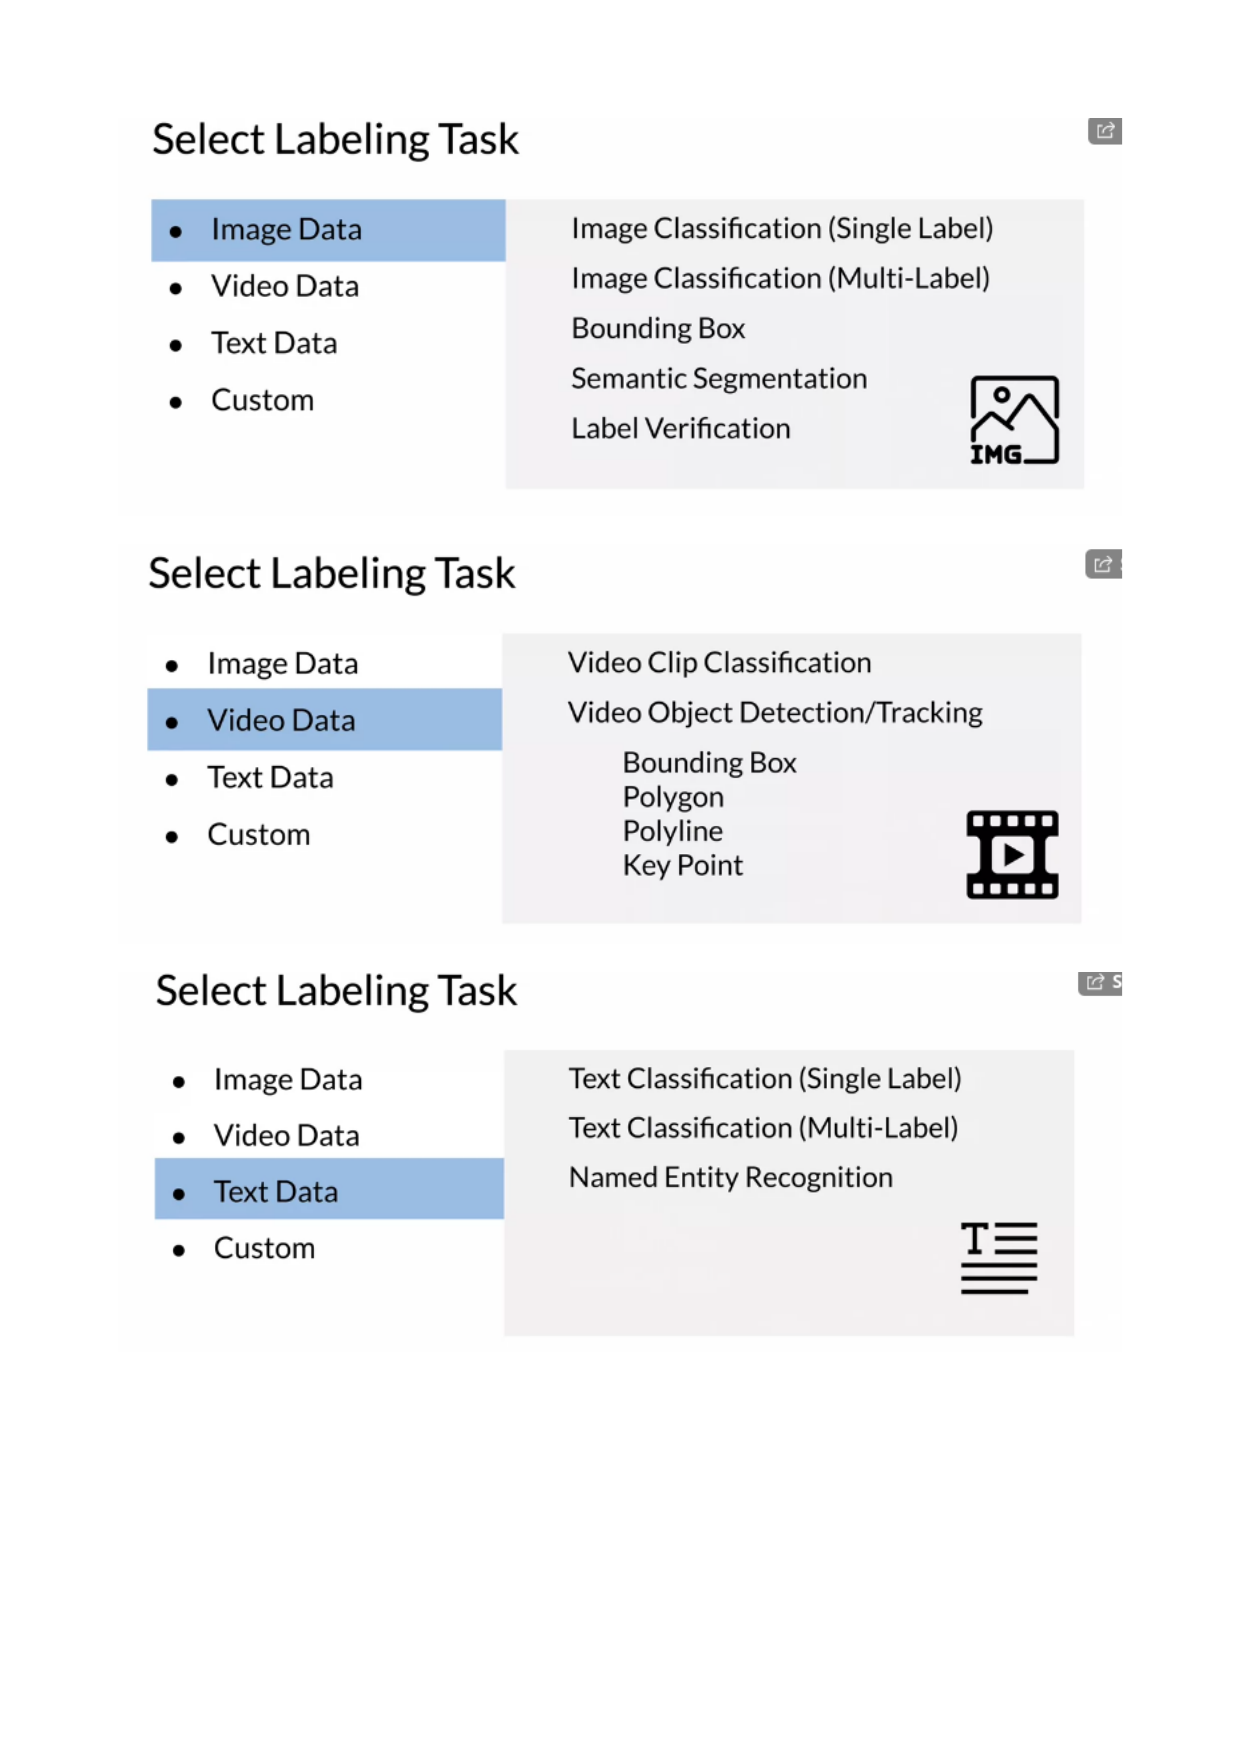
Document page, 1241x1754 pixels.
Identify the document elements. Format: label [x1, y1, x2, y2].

picture [118, 118, 1123, 516]
picture [118, 972, 1123, 1352]
picture [118, 544, 1123, 944]
